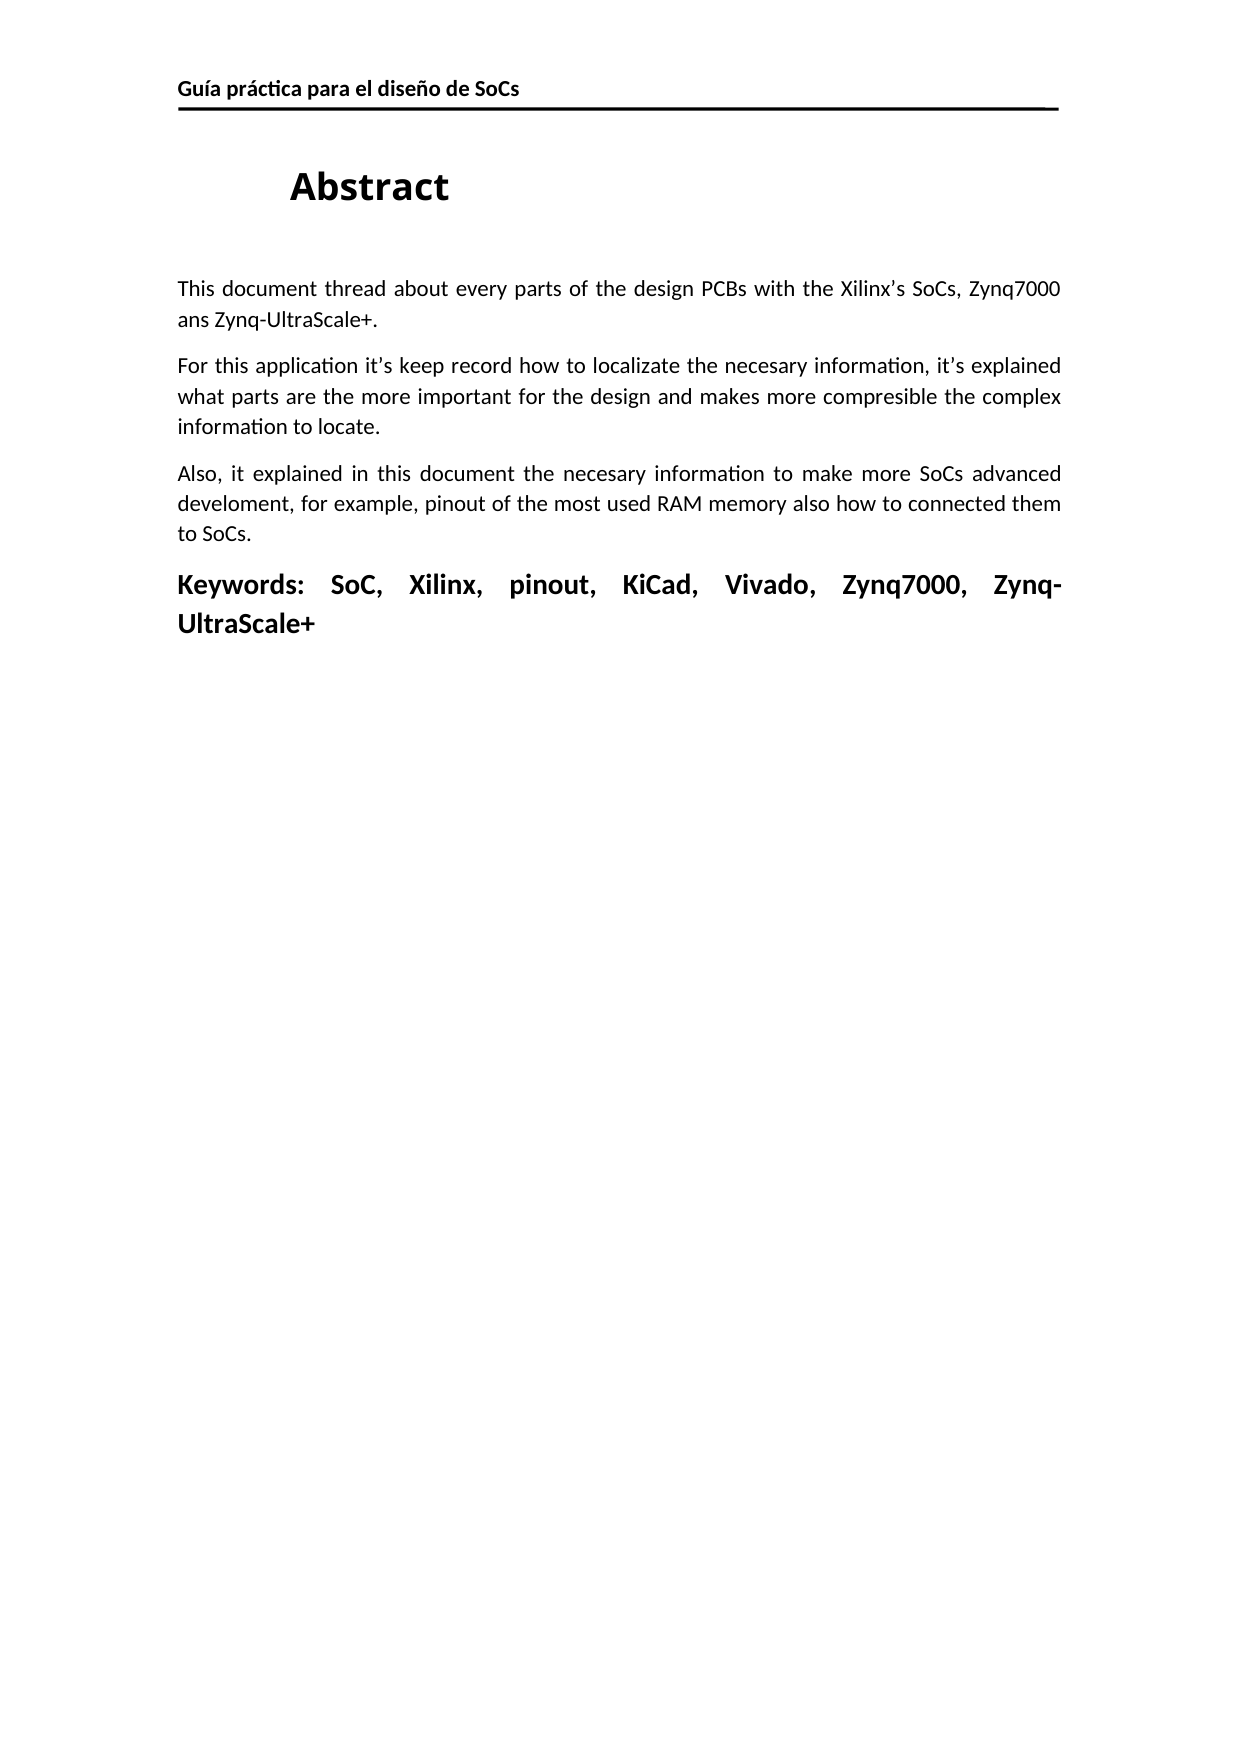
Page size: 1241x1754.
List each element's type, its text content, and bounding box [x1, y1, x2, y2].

text For this application it’s keep record how to localizate the necesary information, it’s explained what parts are the more important for the design and makes more compresible the complex information to locate. [177, 352, 1063, 440]
text This document thread about every parts of the design PCBs with the Xilinx’s SoCs, Zynq7000 ans Zynq-UltraScale+. [177, 274, 1063, 333]
text Keywords: SoC, Xilinx, pinout, KiCad, Vivado, Zynq7000, Zynq-UltraScale+ [177, 566, 1063, 640]
text Also, it explained in this document the necesary information to make more SoCs advanced develoment, for example, pinout of the most used RAM memory also how to connected them to SoCs. [177, 459, 1063, 547]
subtitle Abstract [290, 160, 1063, 211]
